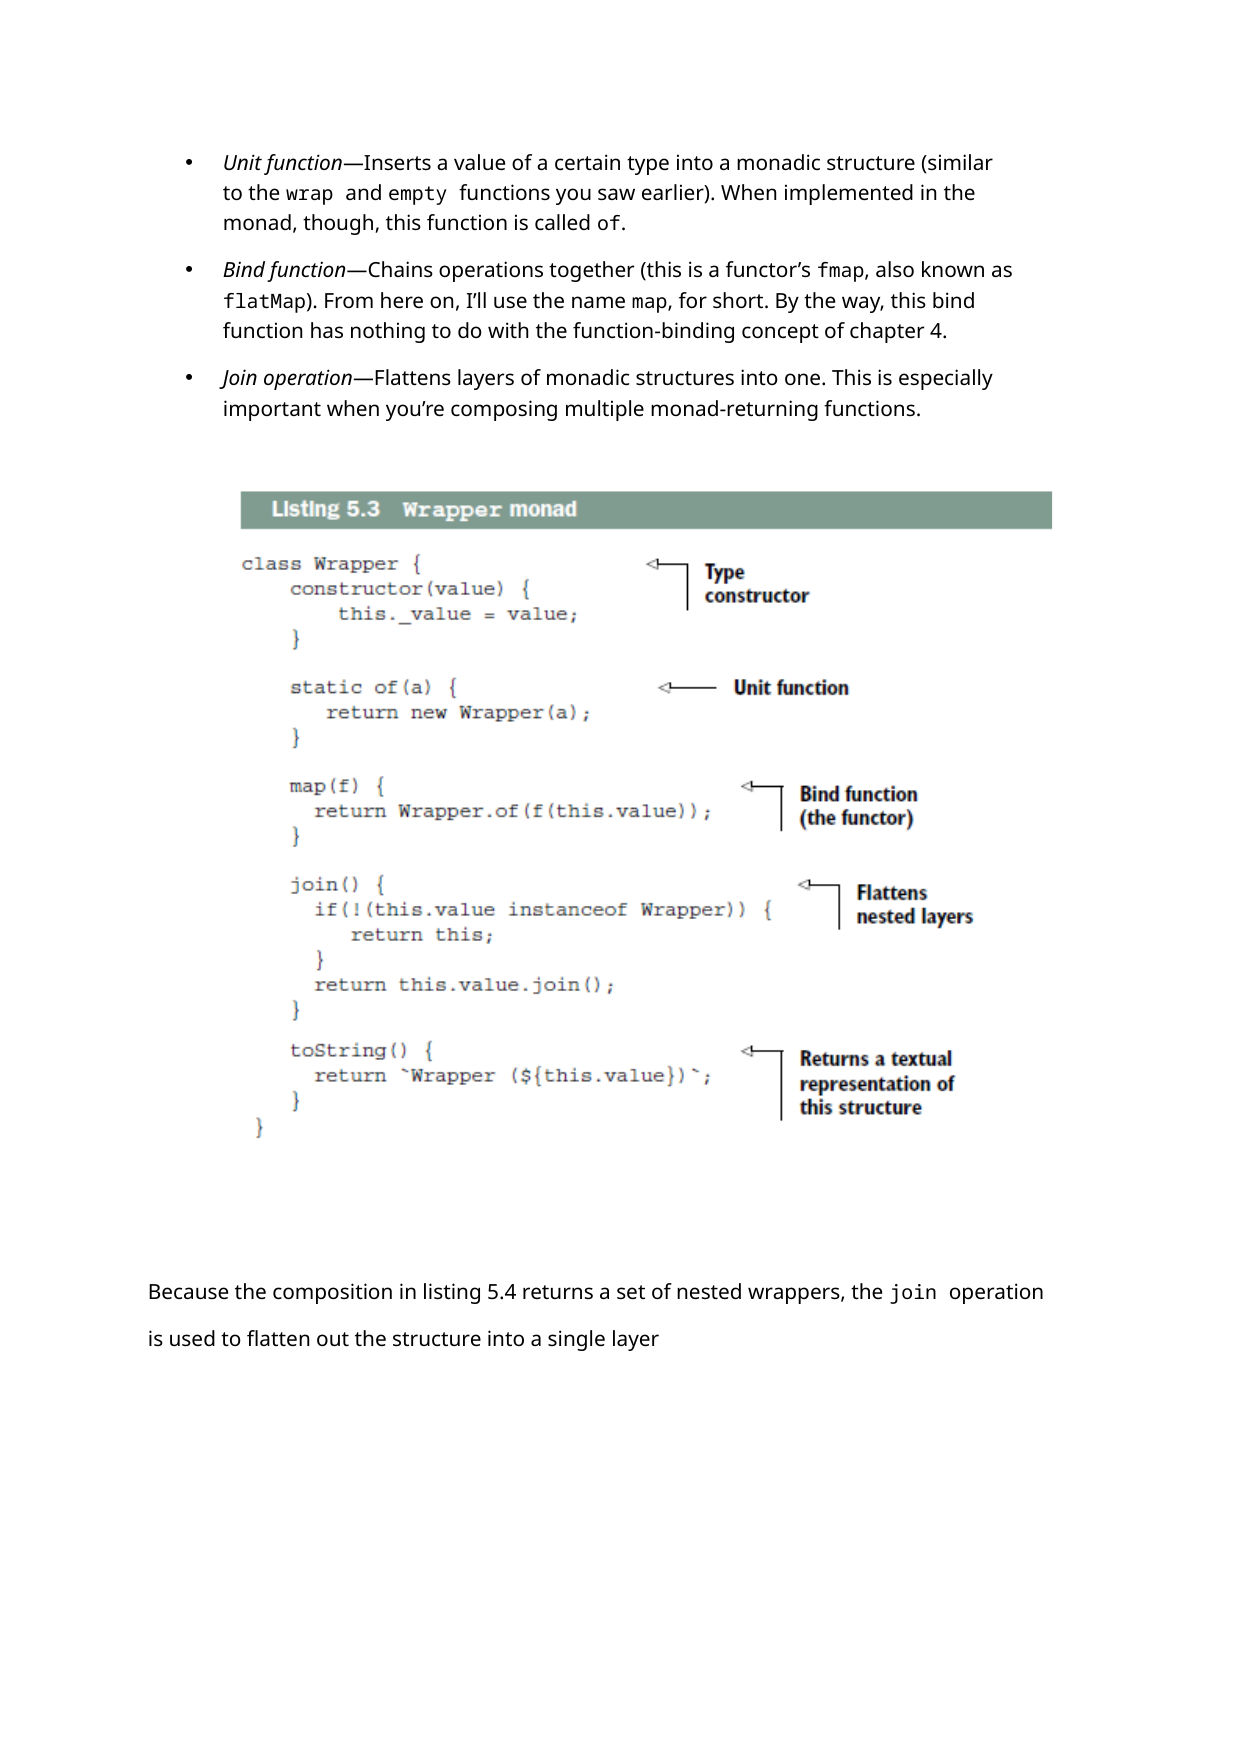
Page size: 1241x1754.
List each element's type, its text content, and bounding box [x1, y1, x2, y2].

list Unit function—Inserts a value of a certain type into a monadic structure (similar to the wrap and empty functions you saw earlier). When implemented in the monad, though, this function is called of. [185, 148, 1093, 237]
text Because the composition in listing 5.4 returns a set of nested wrappers, the join operation [148, 1277, 1093, 1306]
list Join operation—Flattens layers of monadic structures into one. This is especially important when you’re composing multiple monad-returning functions. [185, 363, 1093, 422]
list Bind function—Chains operations together (this is a functor’s fmap, also known as flatMap). From here on, I’ll use the name map, for short. By the way, this bind function has nothing to do with the function-binding concept of chapter 4. [185, 256, 1093, 345]
text is used to flatten out the structure into a single layer [148, 1324, 1093, 1353]
